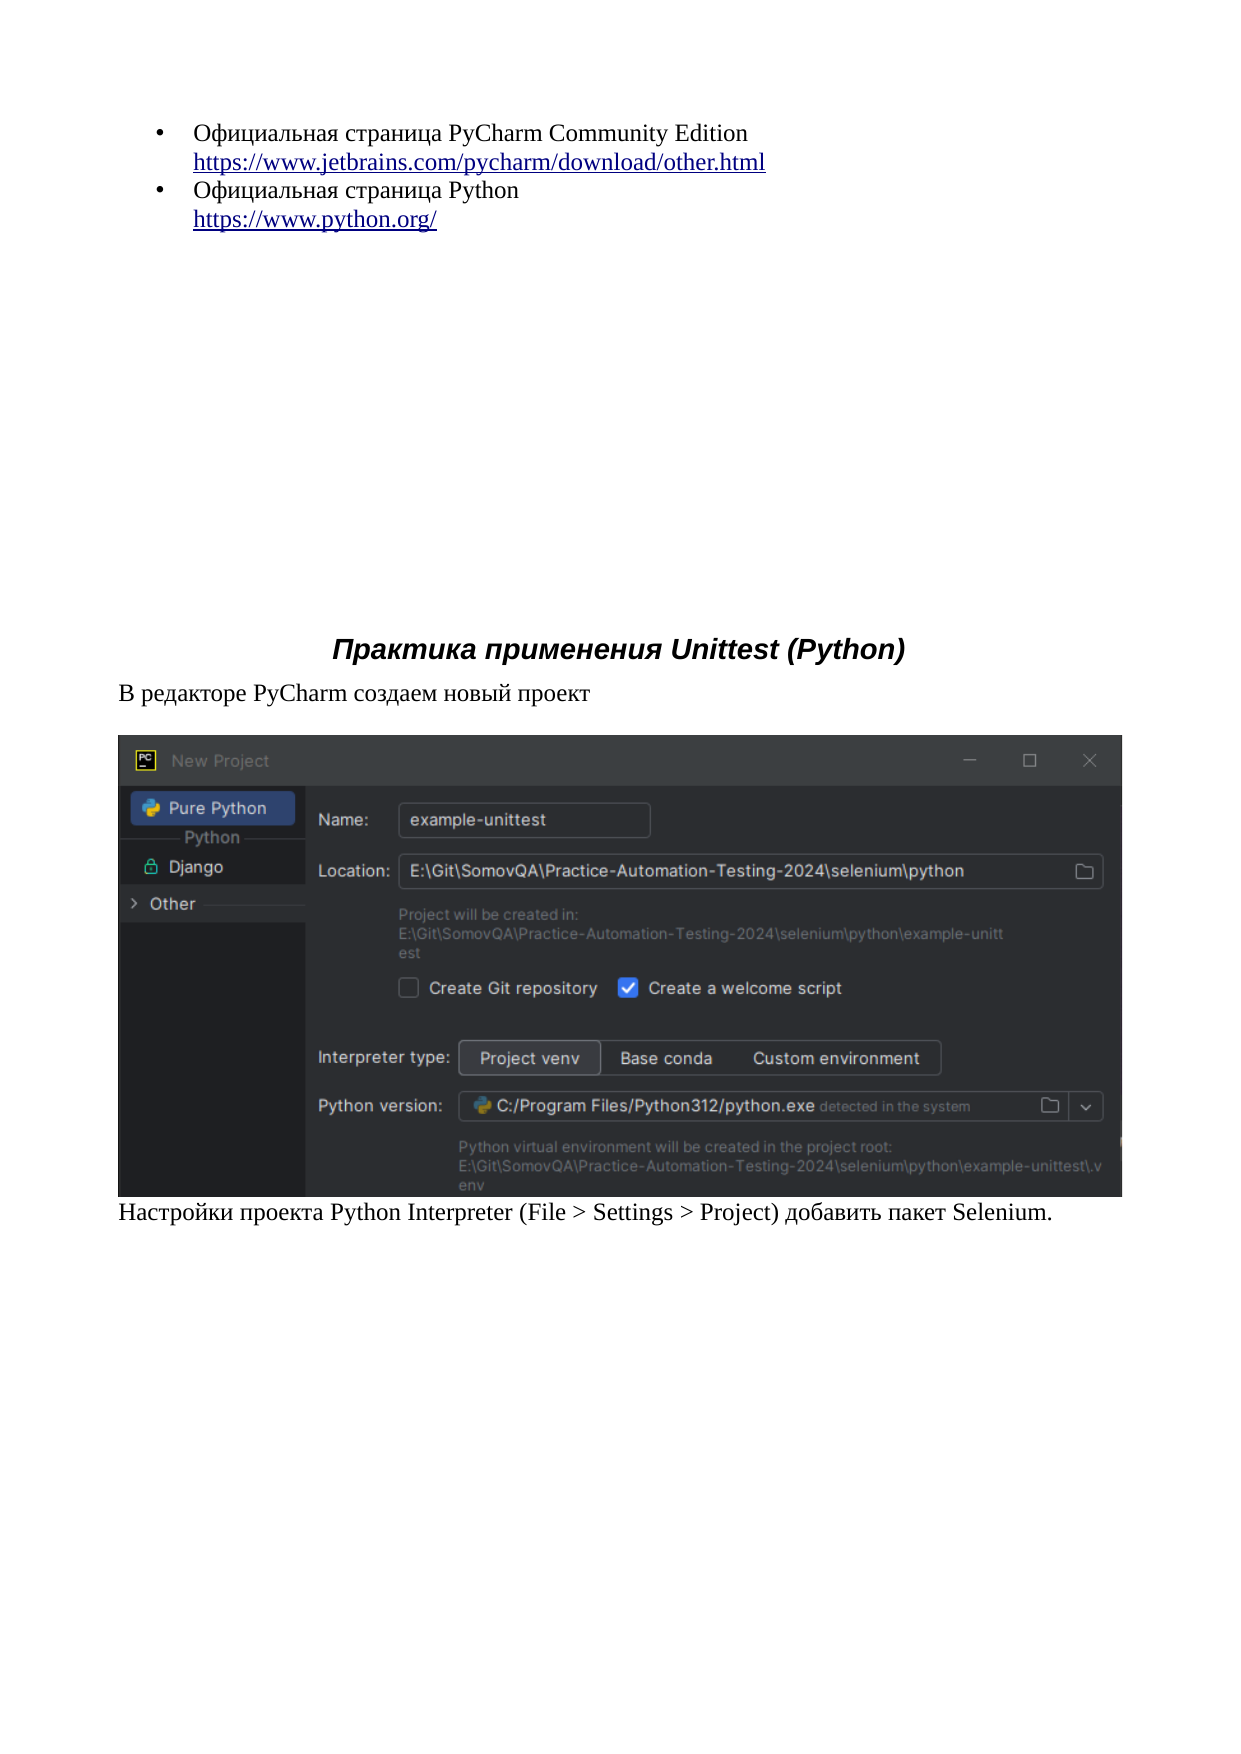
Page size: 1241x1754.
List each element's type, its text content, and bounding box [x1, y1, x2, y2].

list Официальная страница PyCharm Community Edition [156, 118, 1122, 147]
text Настройки проекта Python Interpreter (File > Settings > Project) добавить пакет Selenium. [118, 1197, 1122, 1225]
list https://www.python.org/ [156, 204, 1122, 233]
subtitle Практика применения Unittest (Python) [118, 632, 1122, 665]
list https://www.jetbrains.com/pycharm/download/other.html [156, 147, 1122, 176]
text В редакторе PyCharm создаем новый проект [118, 678, 1122, 707]
picture [118, 735, 1123, 1197]
list Официальная страница Python [156, 176, 1122, 204]
